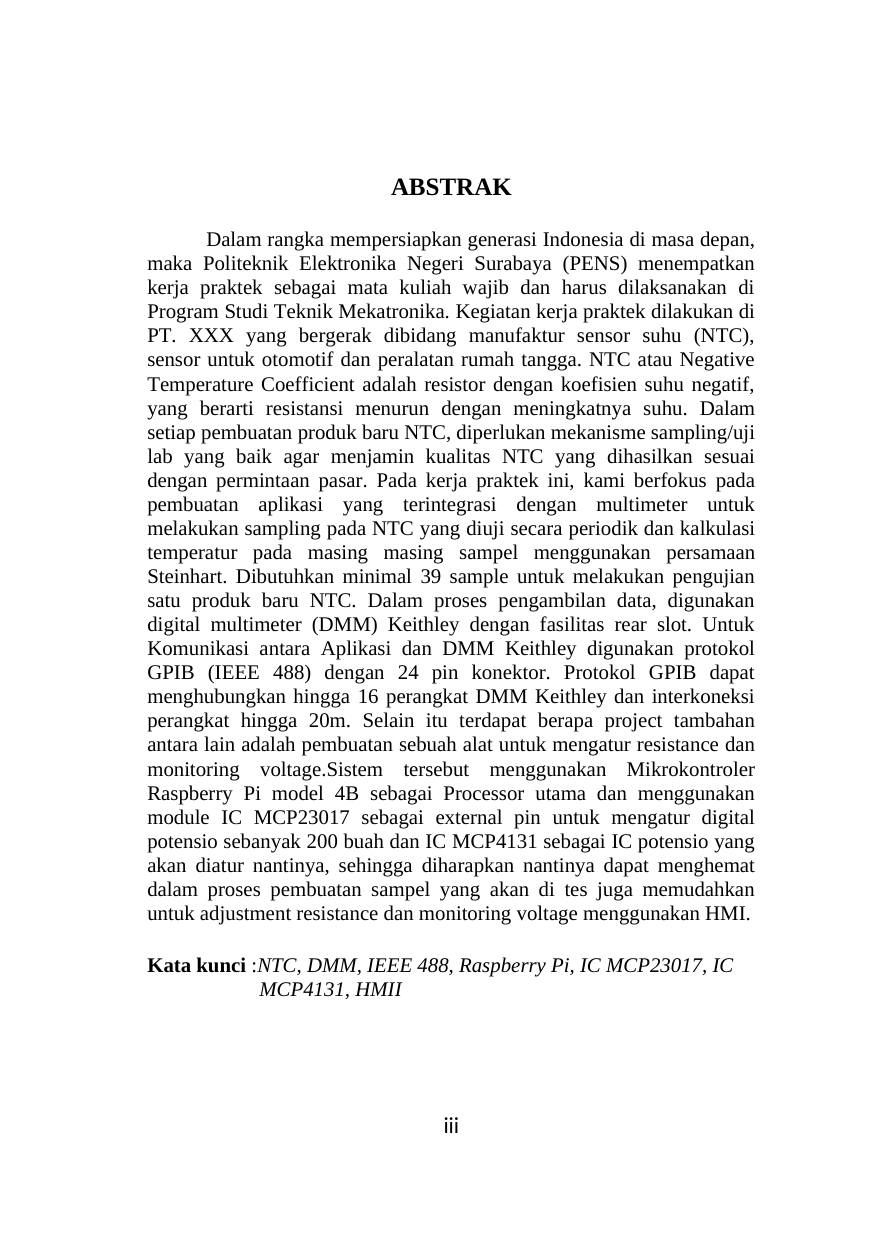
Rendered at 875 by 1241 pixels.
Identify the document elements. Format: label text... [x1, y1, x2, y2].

subtitle ABSTRAK [147, 172, 756, 201]
text Dalam rangka mempersiapkan generasi Indonesia di masa depan, maka Politeknik Elektronika Negeri Surabaya (PENS) menempatkan kerja praktek sebagai mata kuliah wajib dan harus dilaksanakan di Program Studi Teknik Mekatronika. Kegiatan kerja praktek dilakukan di PT. XXX yang bergerak dibidang manufaktur sensor suhu (NTC), sensor untuk otomotif dan peralatan rumah tangga. NTC atau Negative Temperature Coefficient adalah resistor dengan koefisien suhu negatif, yang berarti resistansi menurun dengan meningkatnya suhu. Dalam setiap pembuatan produk baru NTC, diperlukan mekanisme sampling/uji lab yang baik agar menjamin kualitas NTC yang dihasilkan sesuai dengan permintaan pasar. Pada kerja praktek ini, kami berfokus pada pembuatan aplikasi yang terintegrasi dengan multimeter untuk melakukan sampling pada NTC yang diuji secara periodik dan kalkulasi temperatur pada masing masing sampel menggunakan persamaan Steinhart. Dibutuhkan minimal 39 sample untuk melakukan pengujian satu produk baru NTC. Dalam proses pengambilan data, digunakan digital multimeter (DMM) Keithley dengan fasilitas rear slot. Untuk Komunikasi antara Aplikasi dan DMM Keithley digunakan protokol GPIB (IEEE 488) dengan 24 pin konektor. Protokol GPIB dapat menghubungkan hingga 16 perangkat DMM Keithley dan interkoneksi perangkat hingga 20m. Selain itu terdapat berapa project tambahan antara lain adalah pembuatan sebuah alat untuk mengatur resistance dan monitoring voltage.Sistem tersebut menggunakan Mikrokontroler Raspberry Pi model 4B sebagai Processor utama dan menggunakan module IC MCP23017 sebagai external pin untuk mengatur digital potensio sebanyak 200 buah dan IC MCP4131 sebagai IC potensio yang akan diatur nantinya, sehingga diharapkan nantinya dapat menghemat dalam proses pembuatan sampel yang akan di tes juga memudahkan untuk adjustment resistance dan monitoring voltage menggunakan HMI. [147, 227, 756, 925]
text MCP4131, HMII [147, 977, 756, 1001]
text Kata kunci :NTC, DMM, IEEE 488, Raspberry Pi, IC MCP23017, IC [147, 953, 756, 977]
